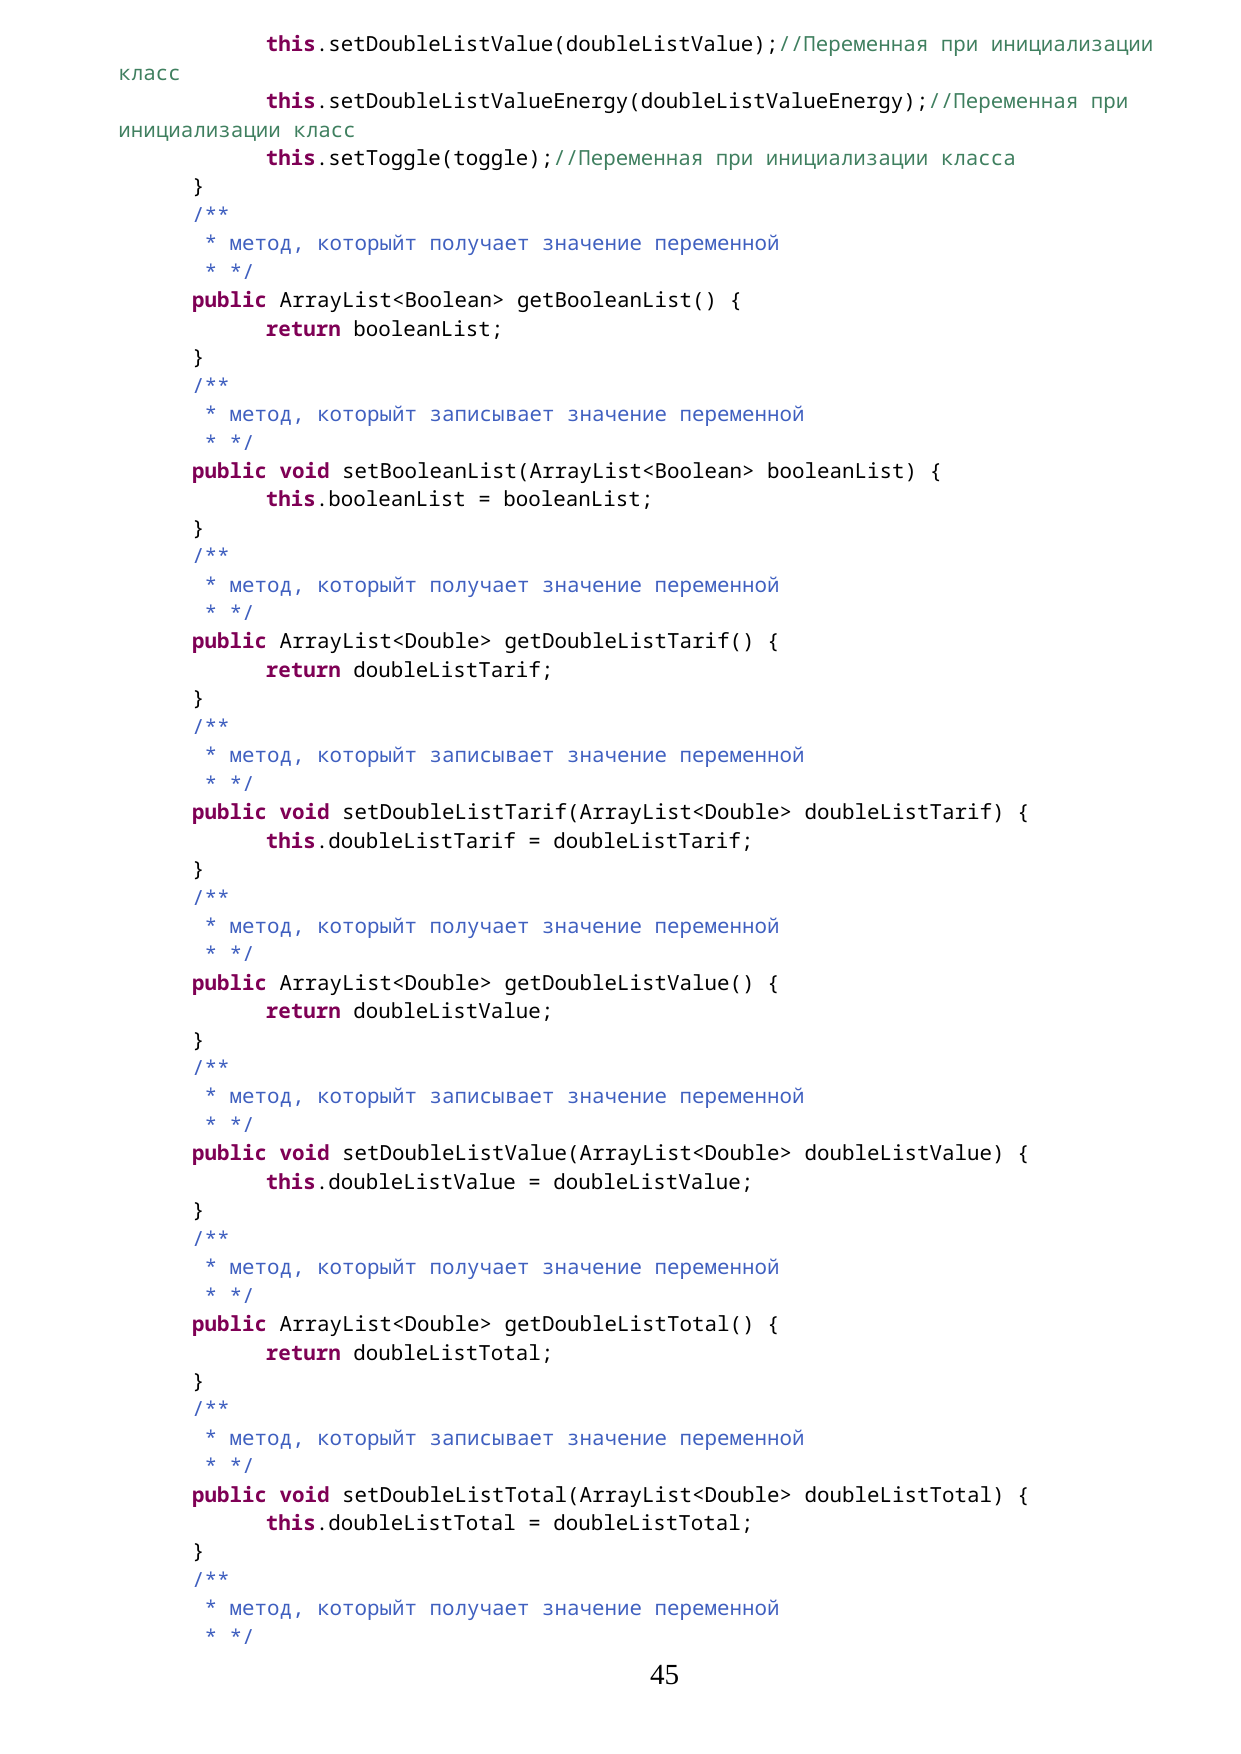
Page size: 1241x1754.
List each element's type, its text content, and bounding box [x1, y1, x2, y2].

text return doubleListValue; [118, 996, 1211, 1025]
text public void setBooleanList(ArrayList<Boolean> booleanList) { [118, 456, 1211, 484]
text /** [118, 1053, 1211, 1082]
text public ArrayList<Double> getDoubleListTotal() { [118, 1309, 1211, 1338]
text return doubleListTotal; [118, 1338, 1211, 1366]
text * метод, которыйт получает значение переменной [118, 228, 1211, 257]
text public void setDoubleListTarif(ArrayList<Double> doubleListTarif) { [118, 797, 1211, 826]
text * */ [118, 428, 1211, 456]
text public ArrayList<Double> getDoubleListTarif() { [118, 627, 1211, 655]
text * */ [118, 769, 1211, 797]
text } [118, 683, 1211, 712]
text * метод, которыйт получает значение переменной [118, 1593, 1211, 1622]
text /** [118, 1565, 1211, 1593]
text * метод, которыйт получает значение переменной [118, 1252, 1211, 1281]
text * */ [118, 257, 1211, 285]
text this.setToggle(toggle);//Переменная при инициализации класса [118, 143, 1211, 172]
text this.doubleListTotal = doubleListTotal; [118, 1508, 1211, 1537]
text /** [118, 712, 1211, 740]
text * */ [118, 1451, 1211, 1480]
text /** [118, 1394, 1211, 1423]
text /** [118, 200, 1211, 228]
text /** [118, 883, 1211, 911]
text * */ [118, 1622, 1211, 1650]
text this.setDoubleListValue(doubleListValue);//Переменная при инициализации класс [118, 29, 1211, 86]
text this.booleanList = booleanList; [118, 484, 1211, 513]
text } [118, 342, 1211, 371]
text return booleanList; [118, 314, 1211, 342]
text this.doubleListValue = doubleListValue; [118, 1167, 1211, 1195]
text } [118, 1025, 1211, 1053]
text /** [118, 371, 1211, 399]
text /** [118, 1224, 1211, 1252]
text * метод, которыйт получает значение переменной [118, 911, 1211, 939]
text * */ [118, 1110, 1211, 1138]
text * метод, которыйт записывает значение переменной [118, 399, 1211, 428]
text * метод, которыйт записывает значение переменной [118, 1423, 1211, 1451]
text } [118, 172, 1211, 200]
text * метод, которыйт записывает значение переменной [118, 740, 1211, 769]
text * метод, которыйт записывает значение переменной [118, 1082, 1211, 1110]
text this.setDoubleListValueEnergy(doubleListValueEnergy);//Переменная при инициализации класс [118, 86, 1211, 143]
text /** [118, 541, 1211, 570]
text } [118, 1366, 1211, 1394]
text } [118, 513, 1211, 541]
text return doubleListTarif; [118, 655, 1211, 683]
text * метод, которыйт получает значение переменной [118, 570, 1211, 598]
text } [118, 1537, 1211, 1565]
text * */ [118, 939, 1211, 968]
text public ArrayList<Double> getDoubleListValue() { [118, 968, 1211, 996]
text public void setDoubleListTotal(ArrayList<Double> doubleListTotal) { [118, 1480, 1211, 1508]
text this.doubleListTarif = doubleListTarif; [118, 826, 1211, 854]
text public ArrayList<Boolean> getBooleanList() { [118, 285, 1211, 314]
text * */ [118, 598, 1211, 627]
text } [118, 1195, 1211, 1224]
text } [118, 854, 1211, 883]
text * */ [118, 1281, 1211, 1309]
text public void setDoubleListValue(ArrayList<Double> doubleListValue) { [118, 1138, 1211, 1167]
